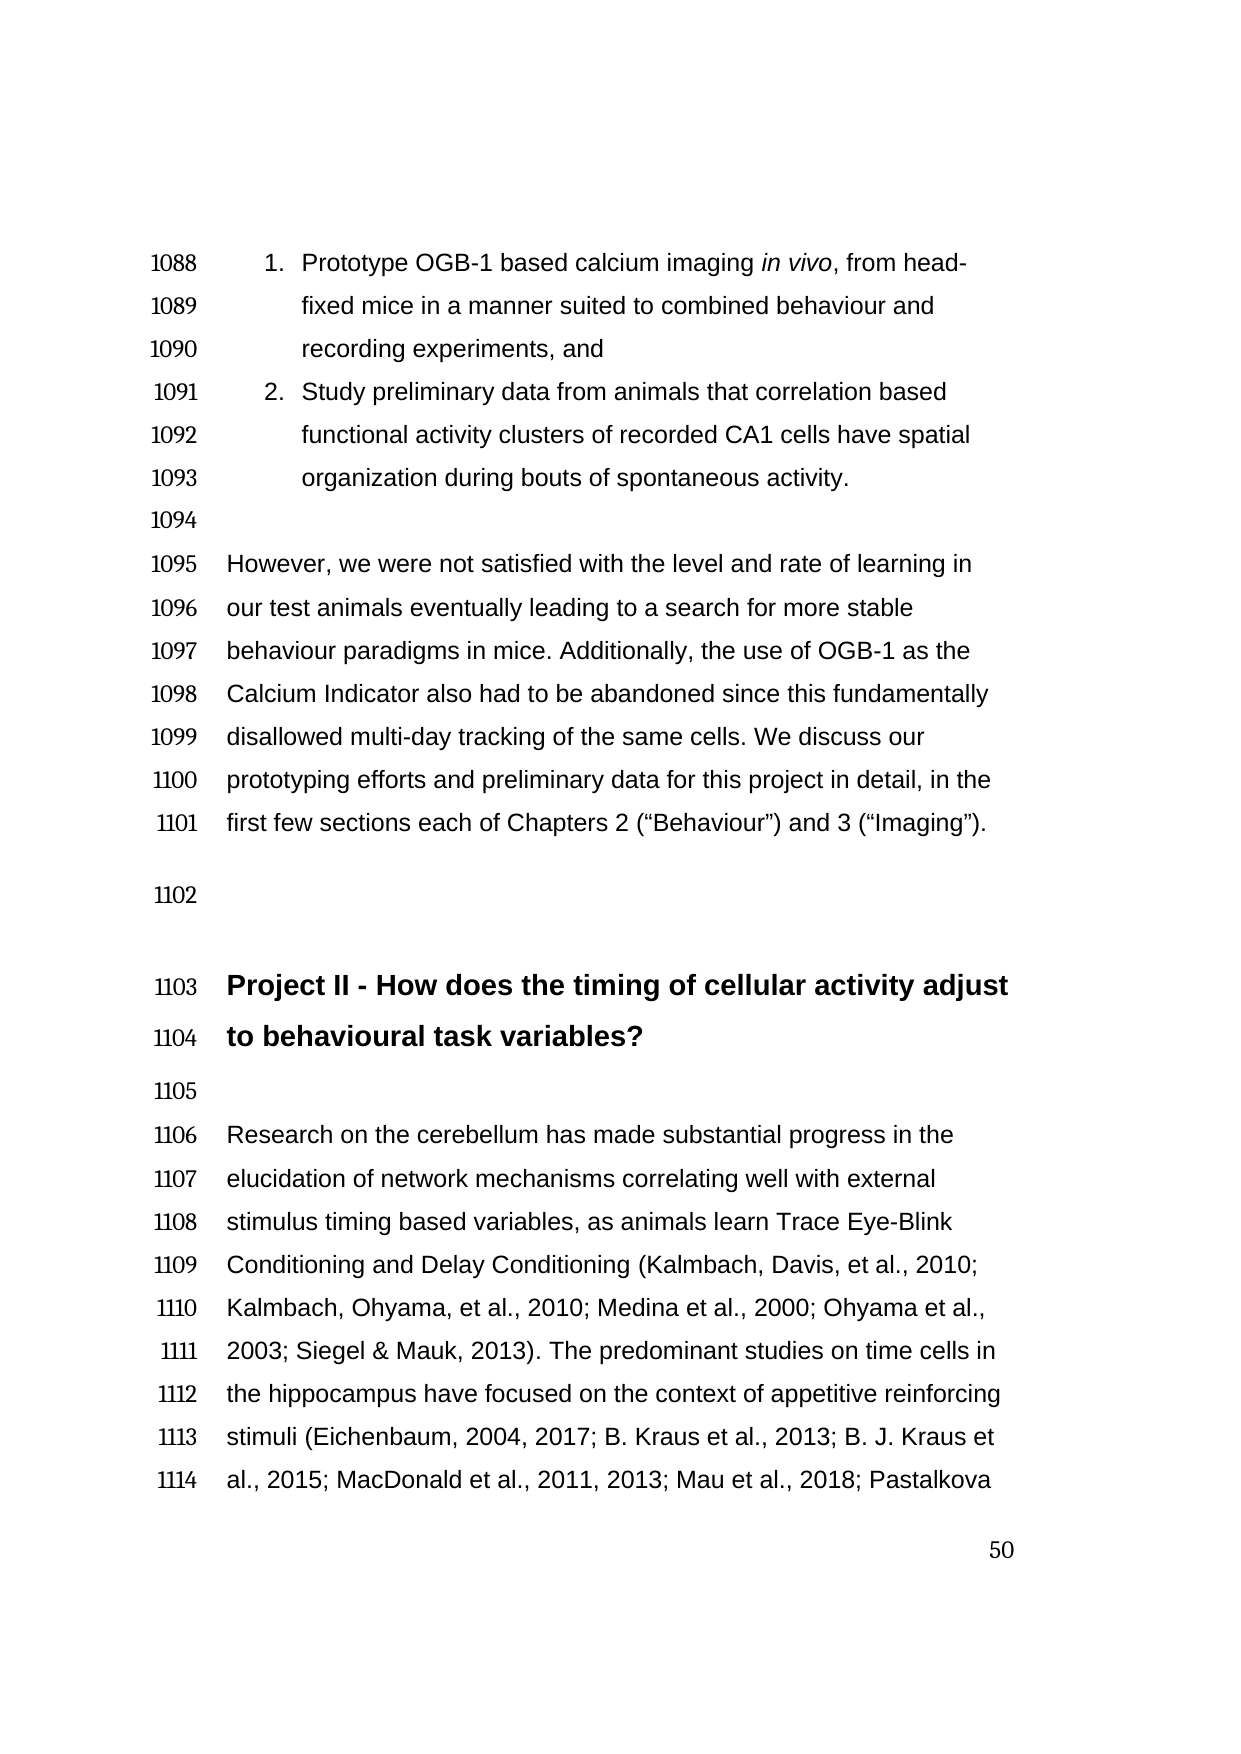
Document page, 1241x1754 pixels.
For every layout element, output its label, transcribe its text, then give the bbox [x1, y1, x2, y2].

list Prototype OGB-1 based calcium imaging in vivo, from head-fixed mice in a manner suited to combined behaviour and recording experiments, and [264, 248, 1014, 363]
list Study preliminary data from animals that correlation based functional activity clusters of recorded CA1 cells have spatial organization during bouts of spontaneous activity. [264, 377, 1014, 492]
text However, we were not satisfied with the level and rate of learning in our test animals eventually leading to a search for more stable behaviour paradigms in mice. Additionally, the use of OGB-1 as the Calcium Indicator also had to be abandoned since this fundamentally disallowed multi-day tracking of the same cells. We discuss our prototyping efforts and preliminary data for this project in detail, in the first few sections each of Chapters 2 (“Behaviour”) and 3 (“Imaging”). [226, 549, 1014, 837]
subtitle Project II - How does the timing of cellular activity adjust to behavioural task variables? [226, 968, 1014, 1052]
text Research on the cerebellum has made substantial progress in the elucidation of network mechanisms correlating well with external stimulus timing based variables, as animals learn Trace Eye-Blink Conditioning and Delay Conditioning (Kalmbach, Davis, et al., 2010; Kalmbach, Ohyama, et al., 2010; Medina et al., 2000; Ohyama et al., 2003; Siegel & Mauk, 2013)⁠. The predominant studies on time cells in the hippocampus have focused on the context of appetitive reinforcing stimuli (Eichenbaum, 2004, 2017; B. Kraus et al., 2013; B. J. Kraus et al., 2015; MacDonald et al., 2011, 2013; Mau et al., 2018; Pastalkova [226, 1120, 1014, 1494]
